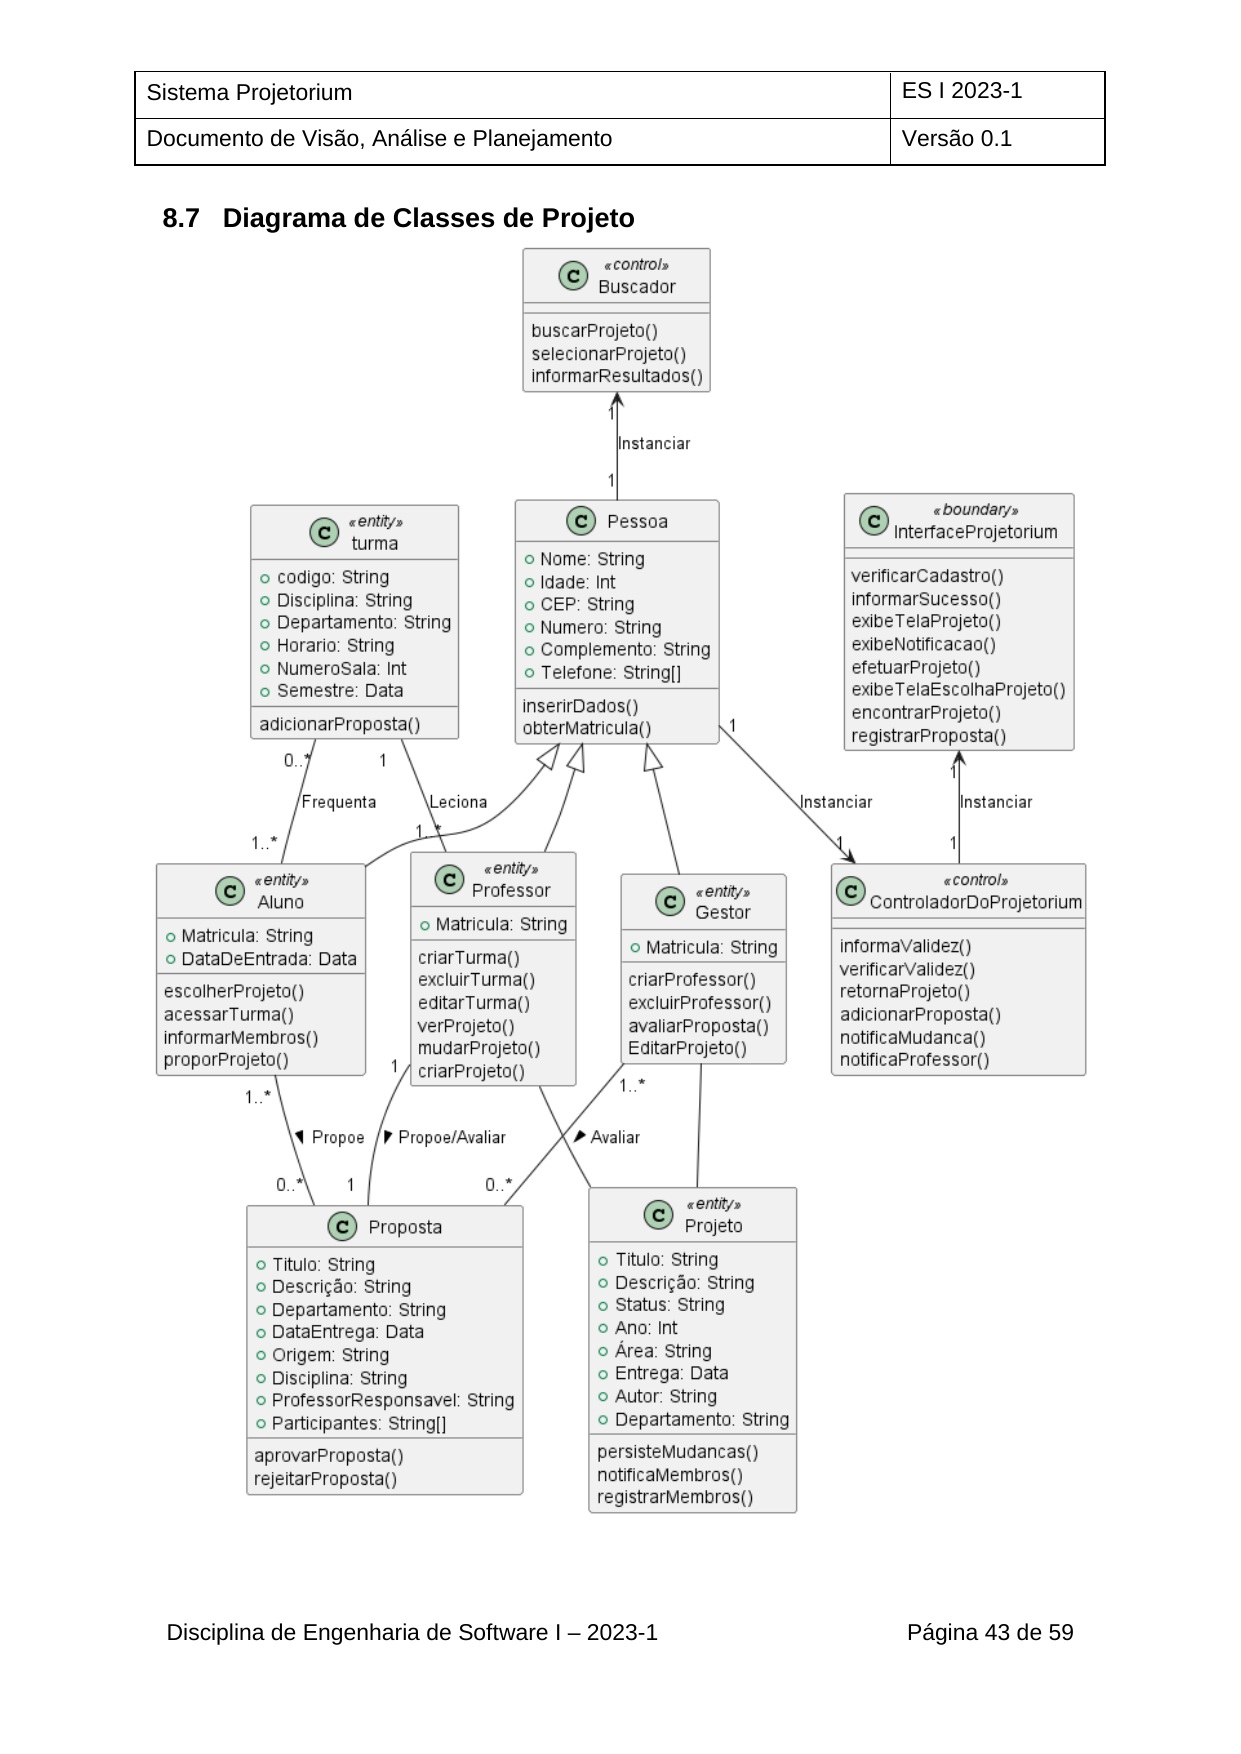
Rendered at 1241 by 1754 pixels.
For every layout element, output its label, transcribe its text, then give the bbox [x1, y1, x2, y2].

subtitle Diagrama de Classes de Projeto [162, 202, 1092, 233]
picture [147, 239, 1093, 1520]
